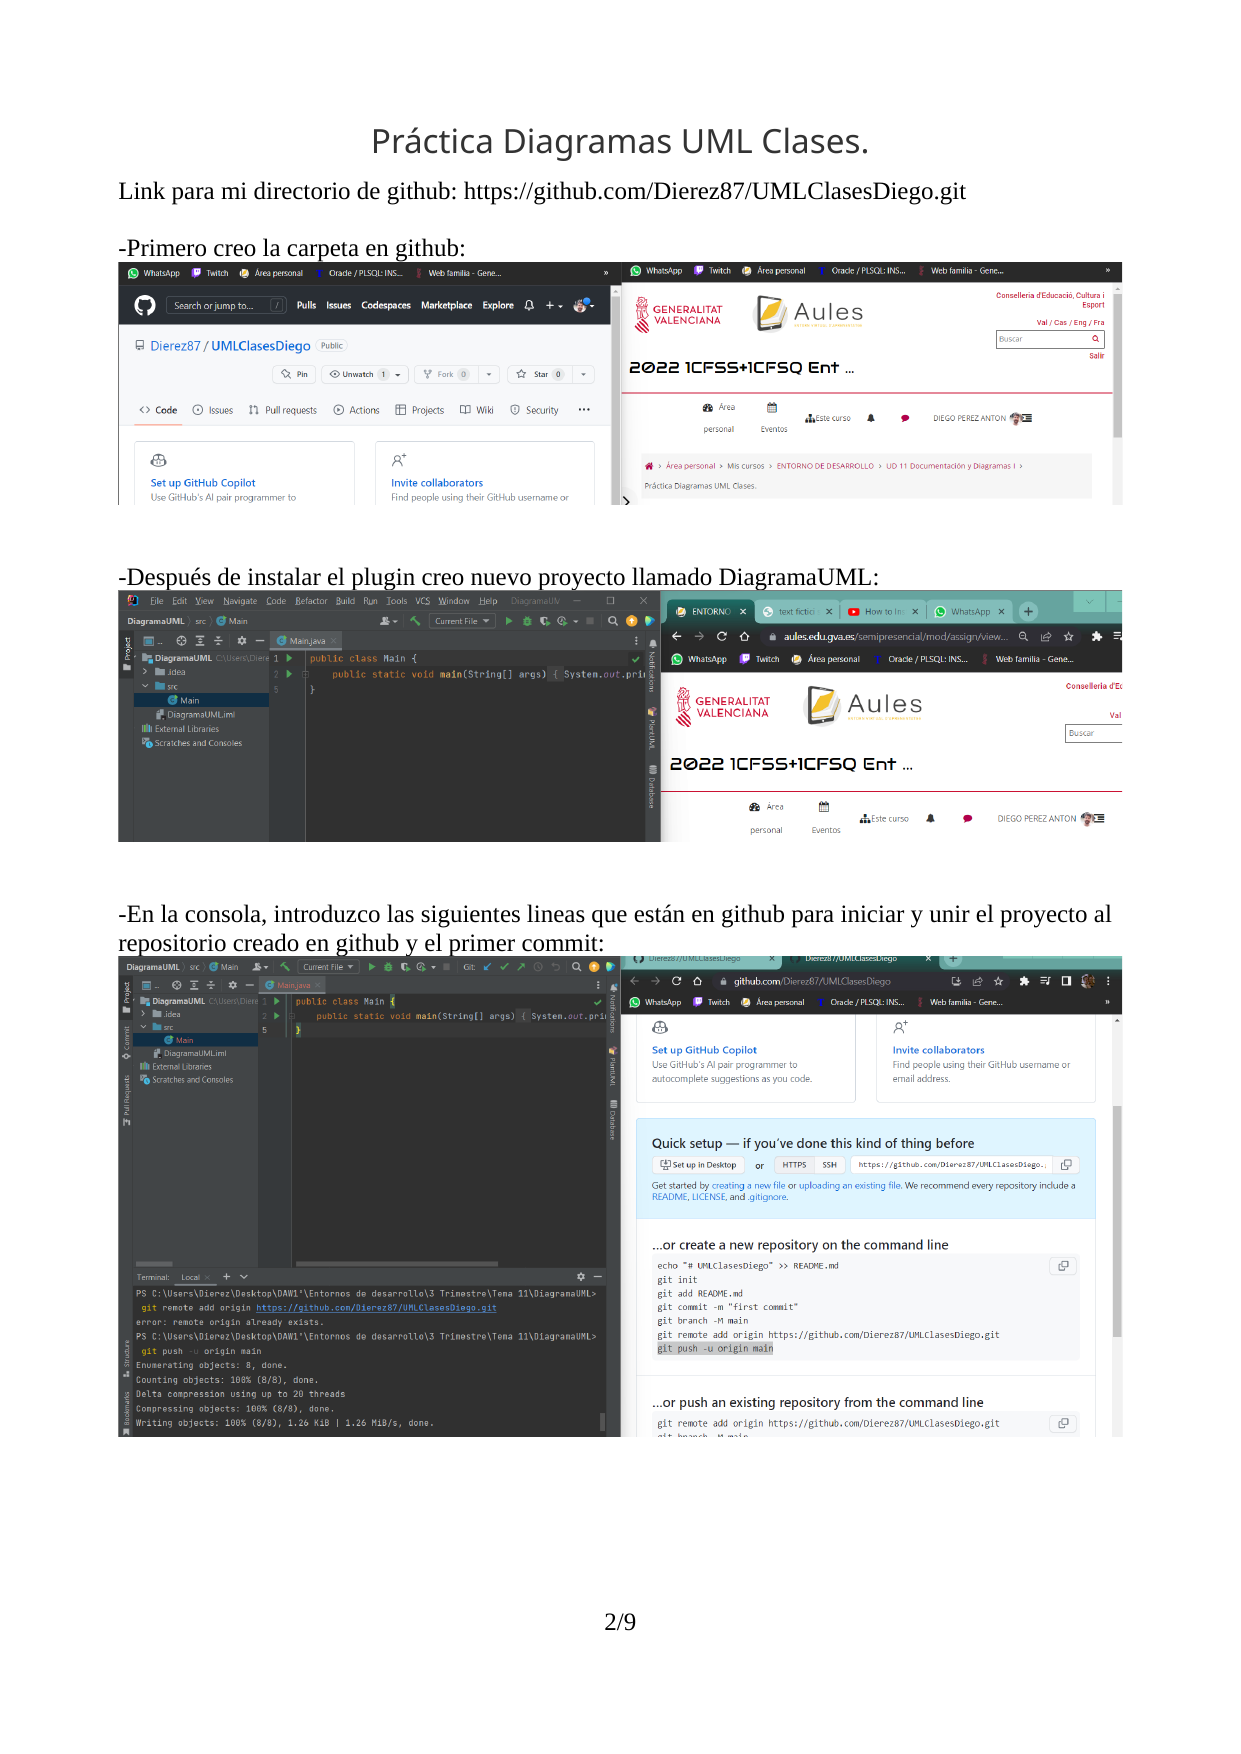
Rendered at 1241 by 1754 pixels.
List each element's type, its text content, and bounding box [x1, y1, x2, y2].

text -Después de instalar el plugin creo nuevo proyecto llamado DiagramaUML: [118, 562, 1122, 590]
text -Primero creo la carpeta en github: [118, 233, 1122, 262]
picture [118, 956, 1123, 1437]
text -En la consola, introduzco las siguientes lineas que están en github para iniciar y unir el proyecto al repositorio creado en github y el primer commit: [118, 899, 1122, 956]
picture [118, 590, 1123, 842]
text Link para mi directorio de github: https://github.com/Dierez87/UMLClasesDiego.git [118, 176, 1122, 205]
picture [118, 262, 1123, 505]
subtitle Práctica Diagramas UML Clases. [118, 118, 1122, 163]
